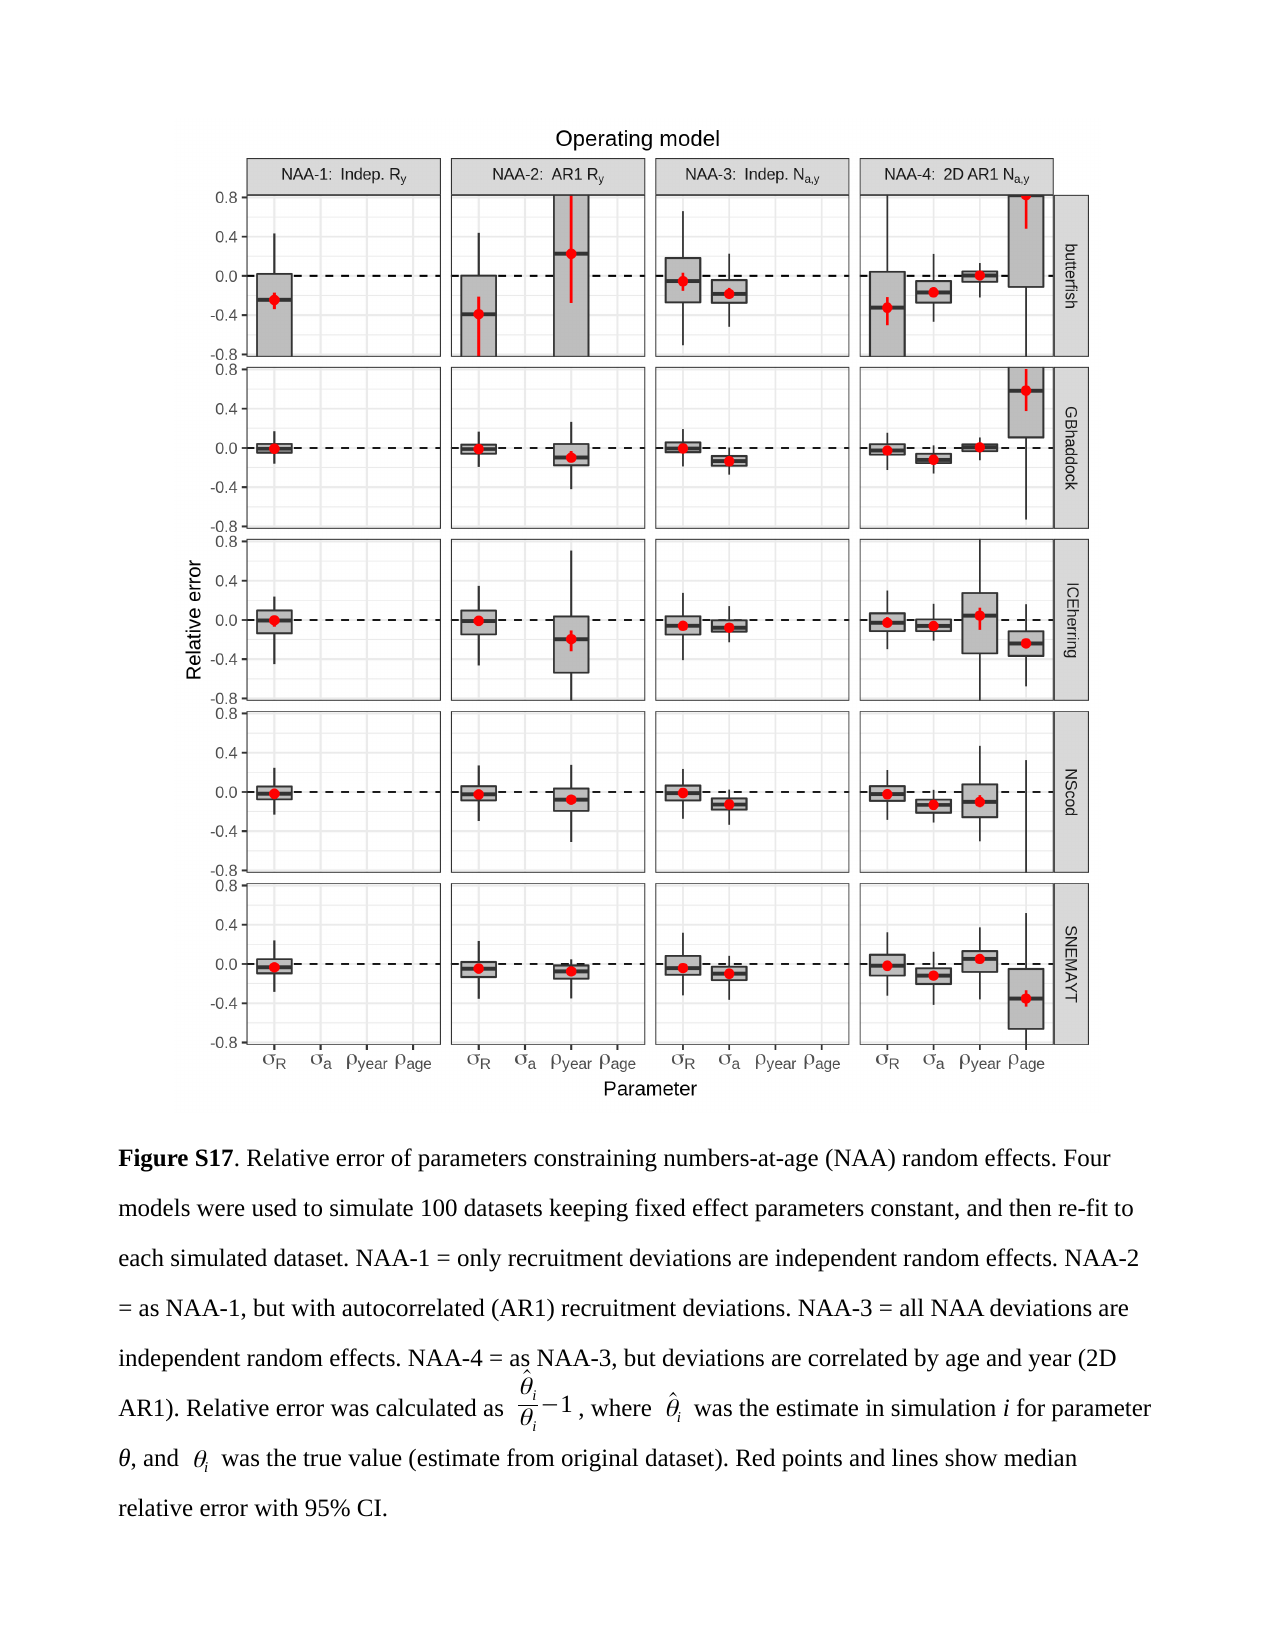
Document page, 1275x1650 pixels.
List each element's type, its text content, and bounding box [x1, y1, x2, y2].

picture [173, 118, 1102, 1113]
text Figure S17. Relative error of parameters constraining numbers-at-age (NAA) random effects. Four models were used to simulate 100 datasets keeping fixed effect parameters constant, and then re-fit to each simulated dataset. NAA-1 = only recruitment deviations are independent random effects. NAA-2 = as NAA-1, but with autocorrelated (AR1) recruitment deviations. NAA-3 = all NAA deviations are independent random effects. NAA-4 = as NAA-3, but deviations are correlated by age and year (2D AR1). Relative error was calculated as , where was the estimate in simulation i for parameter θ, and was the true value (estimate from original dataset). Red points and lines show median relative error with 95% CI. [118, 1127, 1157, 1527]
